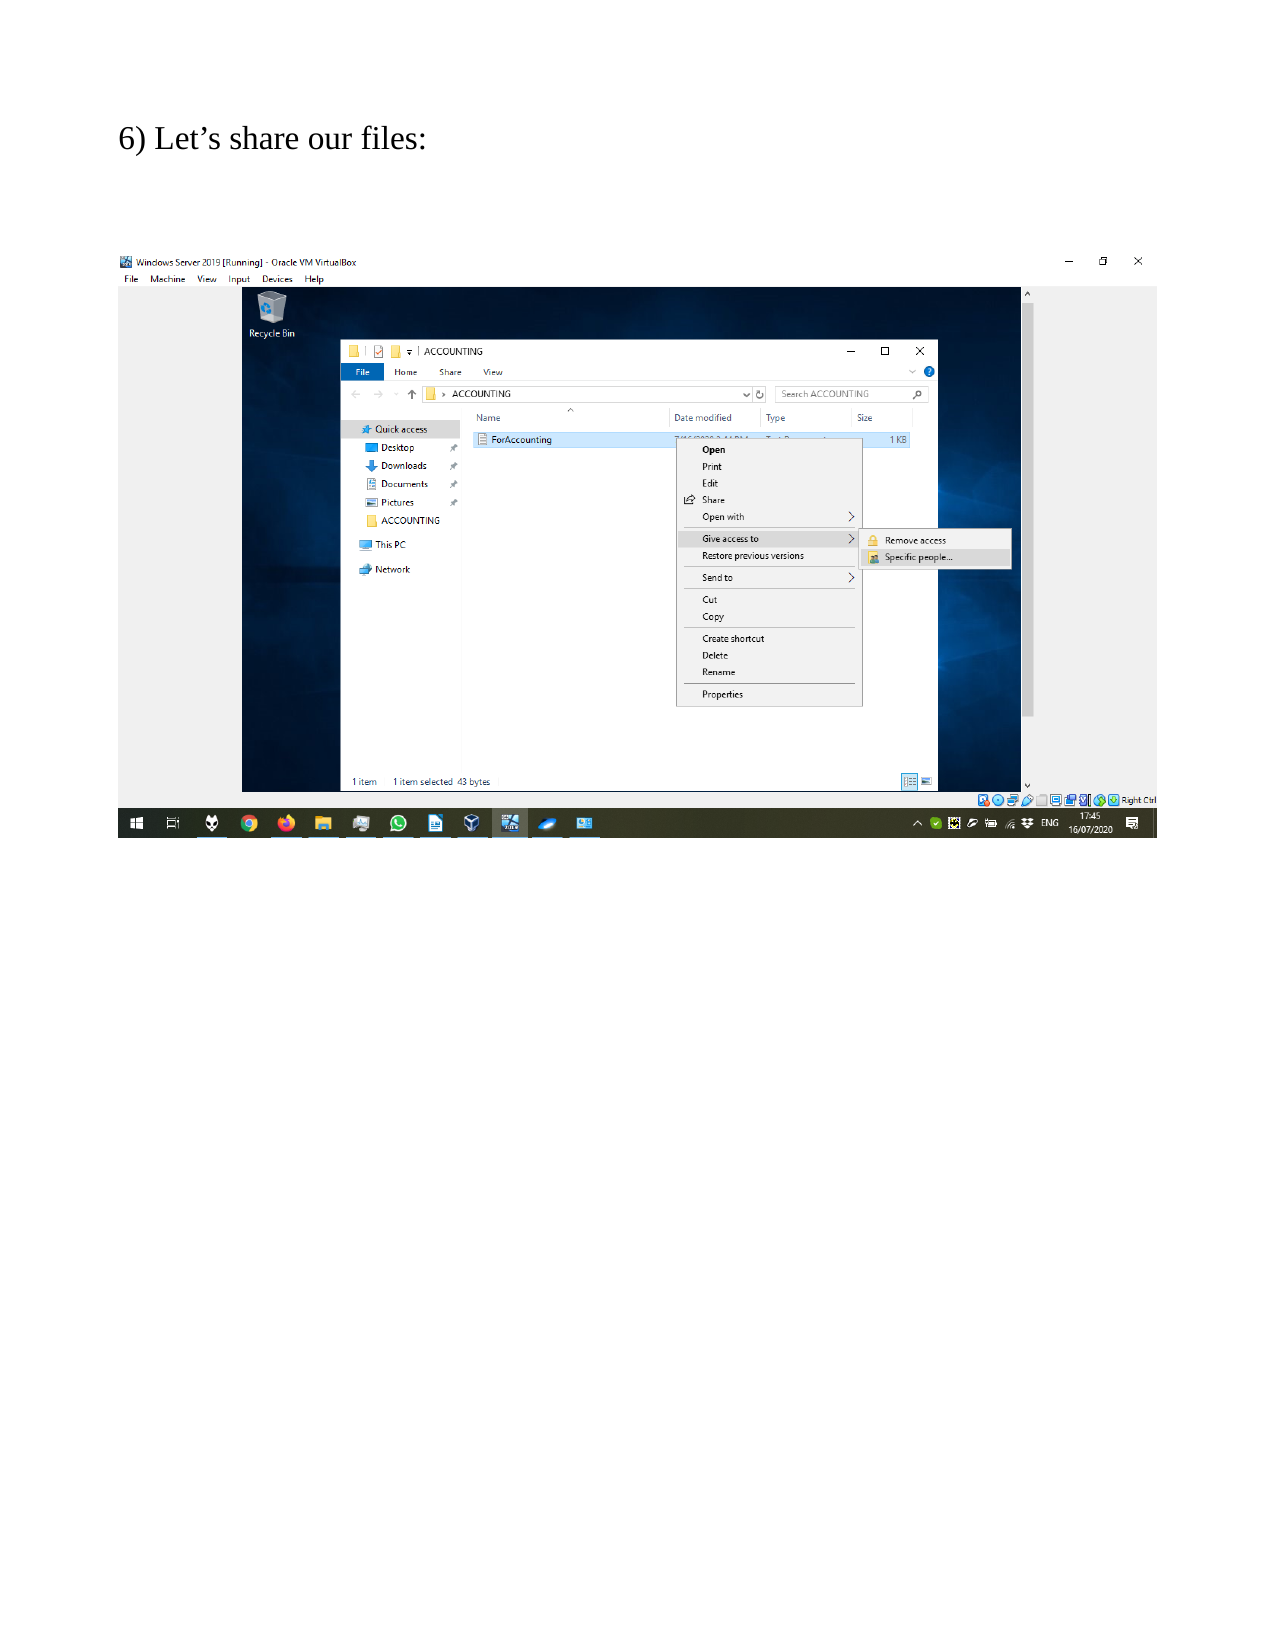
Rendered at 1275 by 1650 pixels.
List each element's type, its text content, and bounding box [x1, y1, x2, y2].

picture [118, 253, 1157, 838]
text 6) Let’s share our files: [118, 118, 1157, 156]
